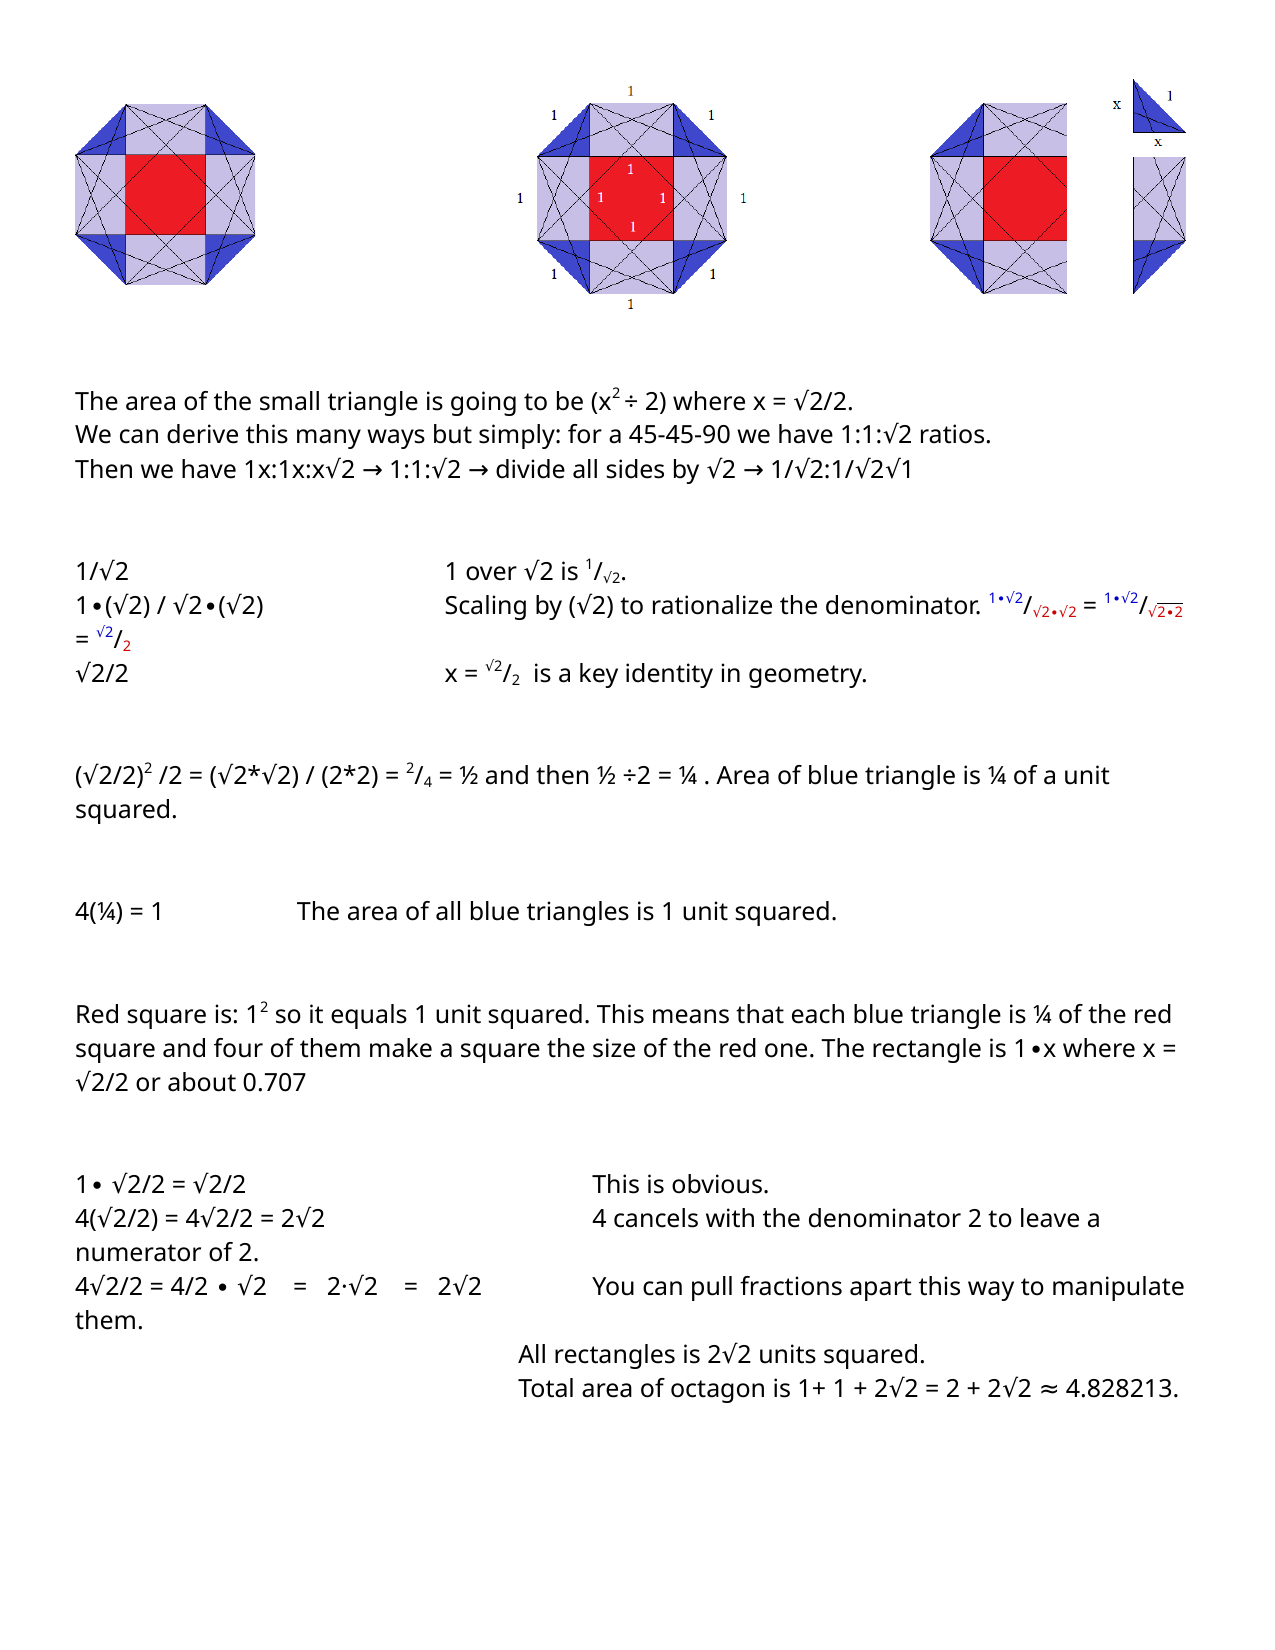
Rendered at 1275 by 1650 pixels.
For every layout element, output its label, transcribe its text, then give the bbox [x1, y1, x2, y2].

text (√2/2)2 /2 = (√2*√2) / (2*2) = 2/4 = ½ and then ½ ÷2 = ¼ . Area of blue triangle is ¼ of a unit squared. [75, 758, 1200, 826]
text Total area of octagon is 1+ 1 + 2√2 = 2 + 2√2 ≈ 4.828213. [75, 1371, 1200, 1405]
picture [930, 75, 1200, 315]
text We can derive this many ways but simply: for a 45-45-90 we have 1:1:√2 ratios. [75, 417, 1200, 451]
text 4√2/2 = 4/2 ∙ √2 = 2·√2 = 2√2 You can pull fractions apart this way to manipulate them. [75, 1269, 1200, 1337]
text 1∙ √2/2 = √2/2 This is obvious. [75, 1167, 1200, 1201]
text 1∙(√2) / √2∙(√2) Scaling by (√2) to rationalize the denominator. 1∙√2/√2∙√2 = 1∙√2/√2∙2 = √2/2 [75, 587, 1200, 656]
picture [75, 104, 256, 285]
picture [502, 75, 773, 315]
text All rectangles is 2√2 units squared. [75, 1337, 1200, 1371]
text 4(√2/2) = 4√2/2 = 2√2 4 cancels with the denominator 2 to leave a numerator of 2. [75, 1201, 1200, 1269]
text √2/2 x = √2/2 is a key identity in geometry. [75, 656, 1200, 690]
text The area of the small triangle is going to be (x2 ÷ 2) where x = √2/2. [75, 383, 1200, 417]
text Red square is: 12 so it equals 1 unit squared. This means that each blue triangle is ¼ of the red square and four of them make a square the size of the red one. The rectangle is 1∙x where x = √2/2 or about 0.707 [75, 996, 1200, 1098]
text Then we have 1x:1x:x√2 → 1:1:√2 → divide all sides by √2 → 1/√2:1/√2√1 [75, 451, 1200, 485]
text 1/√2 1 over √2 is 1/√2. [75, 553, 1200, 587]
text 4(¼) = 1 The area of all blue triangles is 1 unit squared. [75, 894, 1200, 928]
